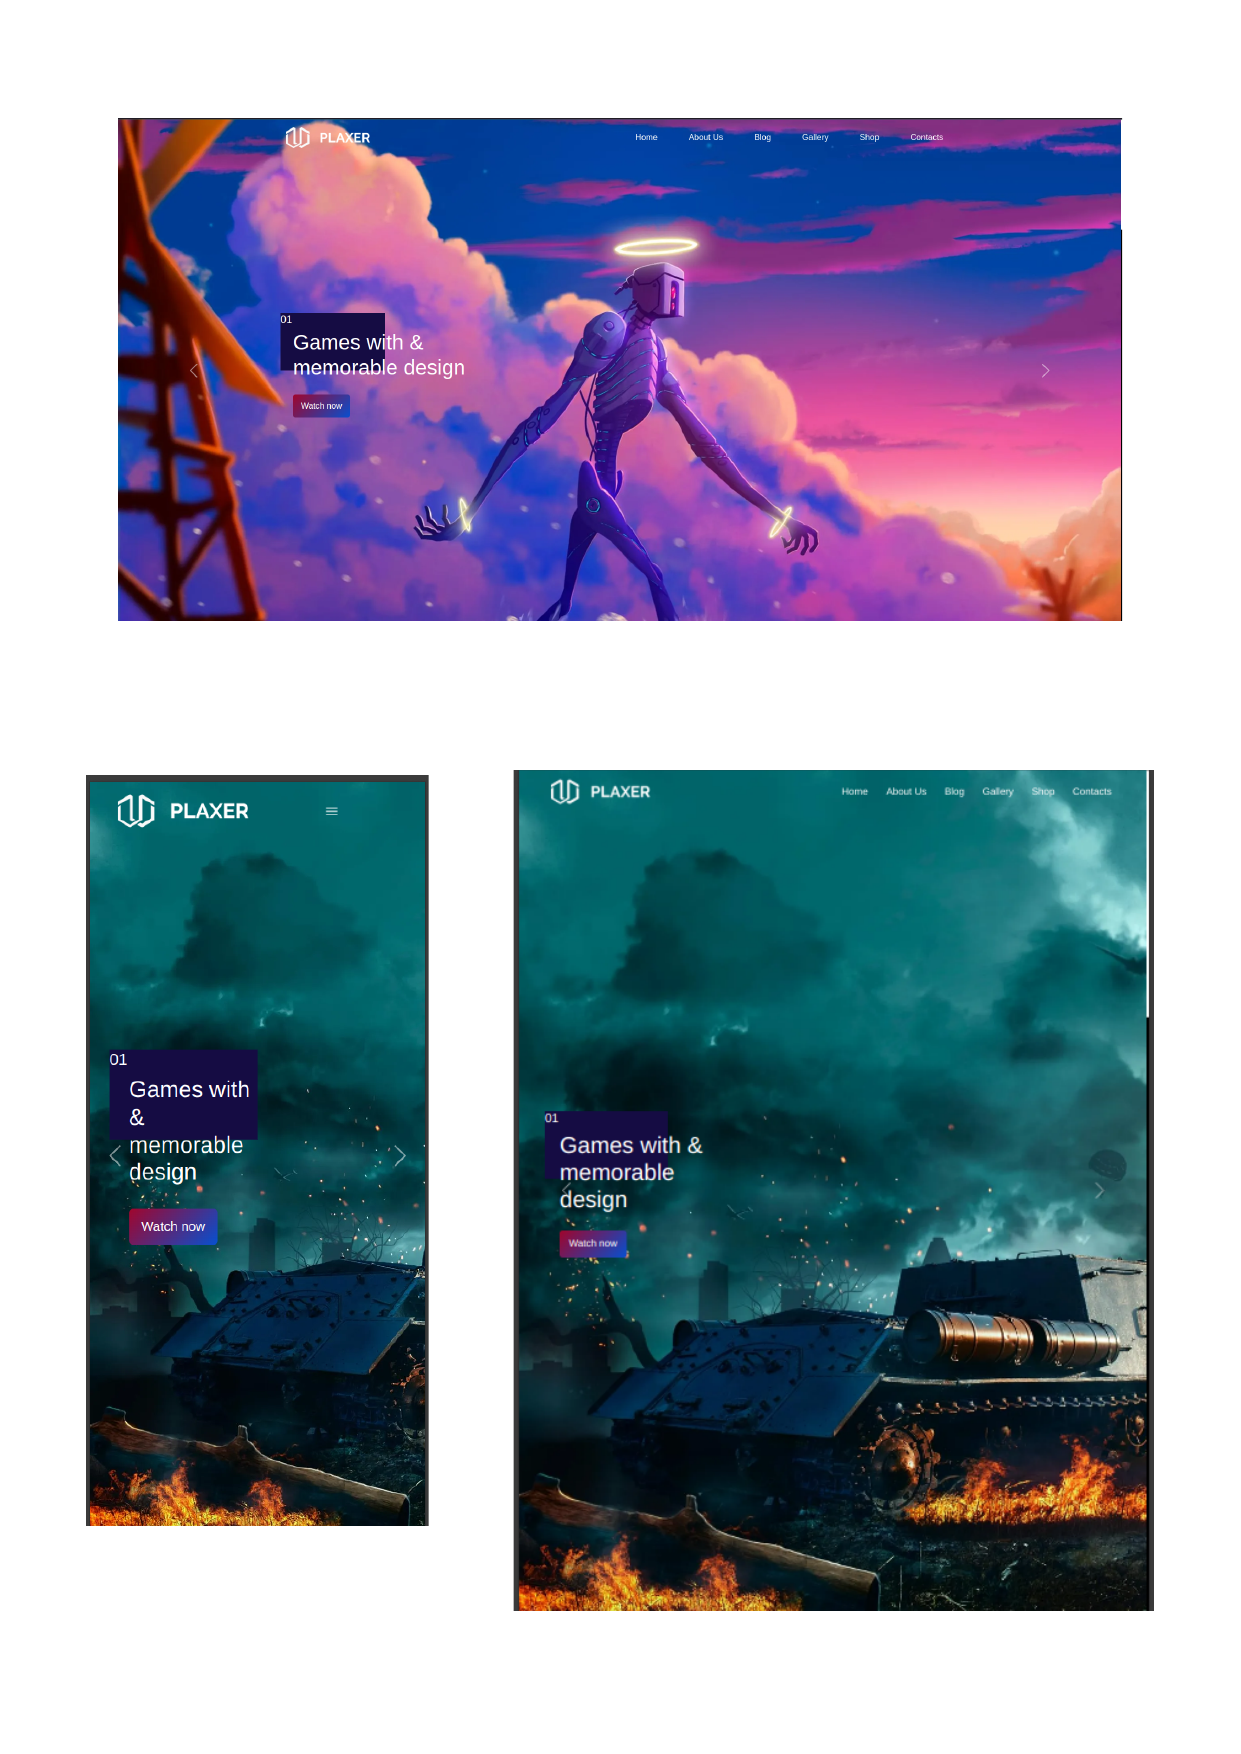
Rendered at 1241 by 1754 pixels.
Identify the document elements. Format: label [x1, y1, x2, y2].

picture [86, 775, 429, 1526]
picture [513, 770, 1154, 1611]
picture [118, 118, 1123, 621]
